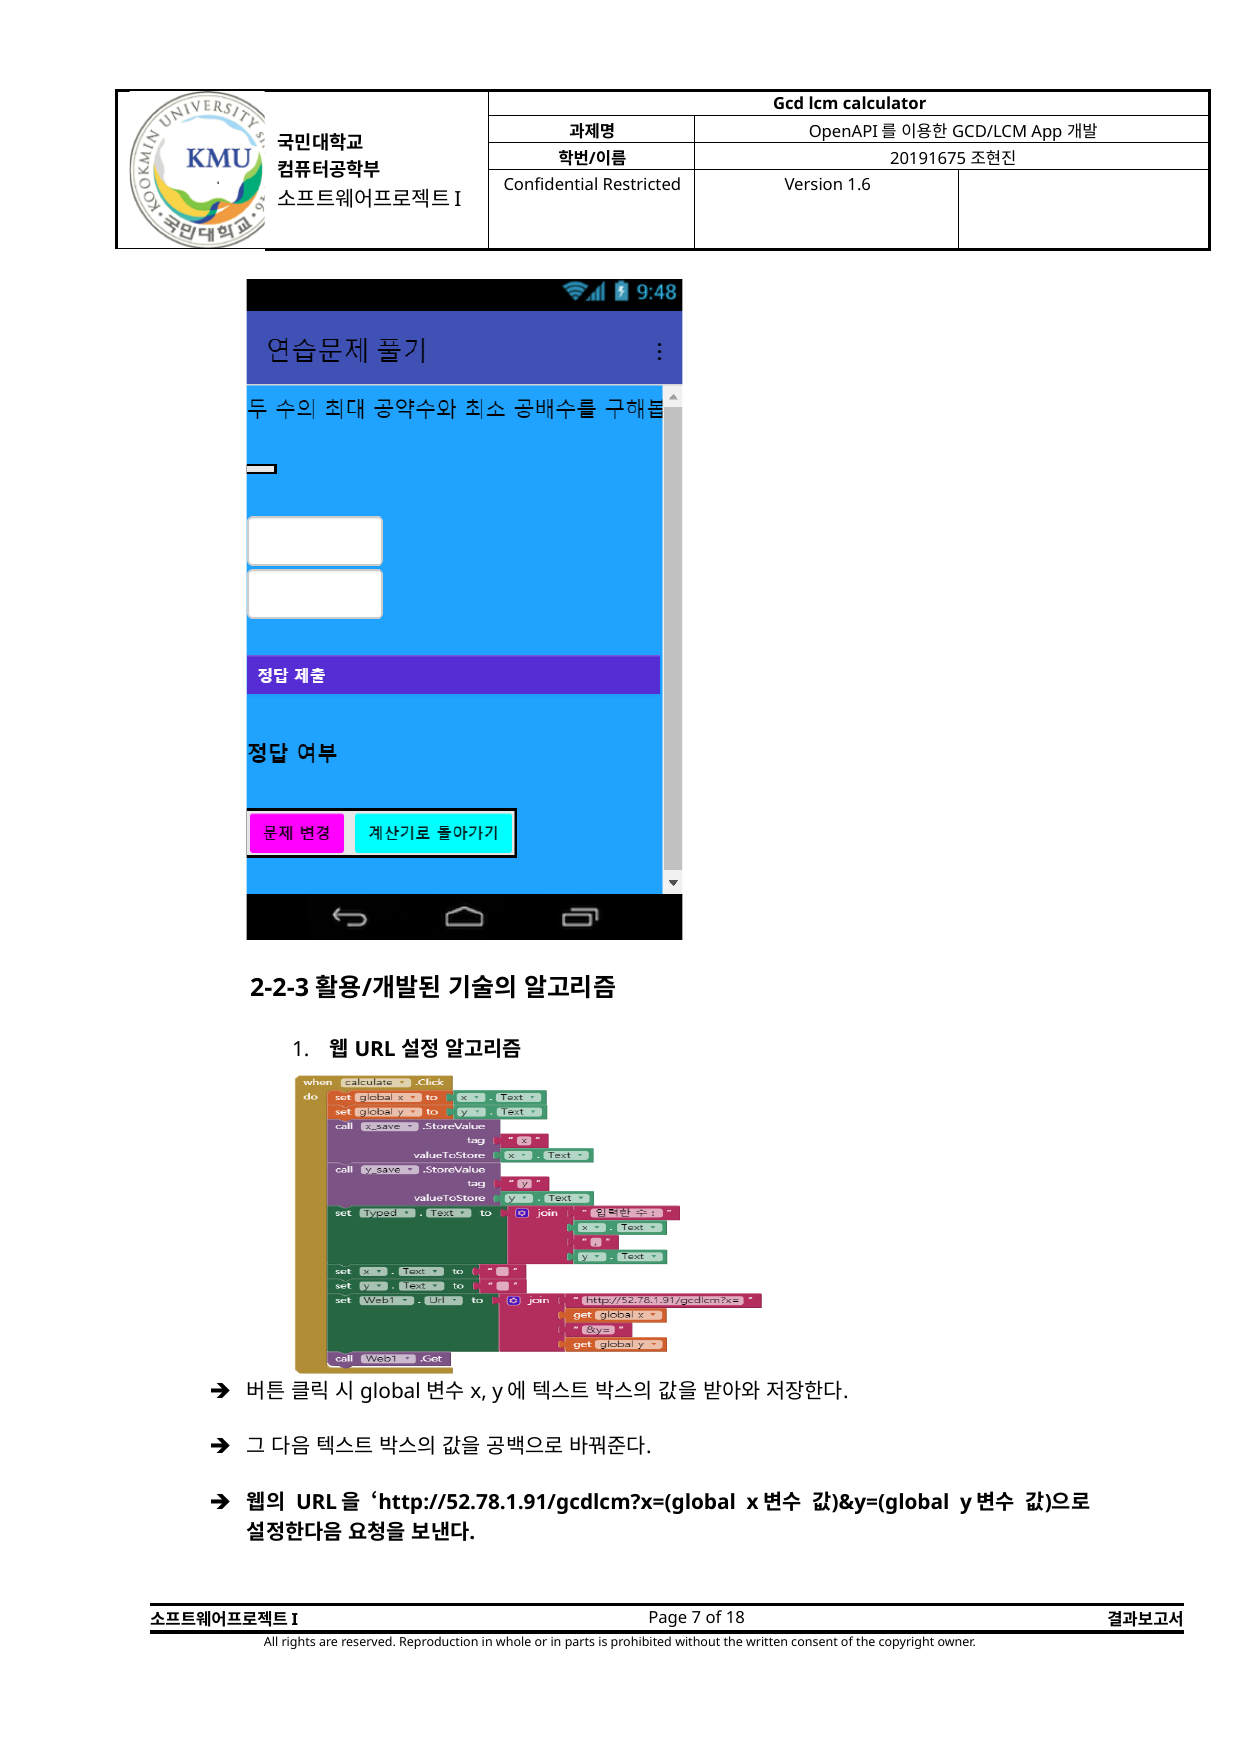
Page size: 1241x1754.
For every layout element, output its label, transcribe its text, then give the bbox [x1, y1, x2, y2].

list 웹 URL 설정 알고리즘 [292, 1032, 1090, 1063]
text 2-2-3 활용/개발된 기술의 알고리즘 [150, 968, 1090, 1004]
list 버튼 클릭 시 global 변수 x, y에 텍스트 박스의 값을 받아와 저장한다. [209, 1088, 1090, 1405]
list 웹의 URL을 ‘http://52.78.1.91/gcdlcm?x=(global x변수 값)&y=(global y변수 값)으로 설정한다음 요청을 보낸다. [209, 1485, 1090, 1546]
list 그 다음 텍스트 박스의 값을 공백으로 바꿔준다. [209, 1430, 1090, 1460]
